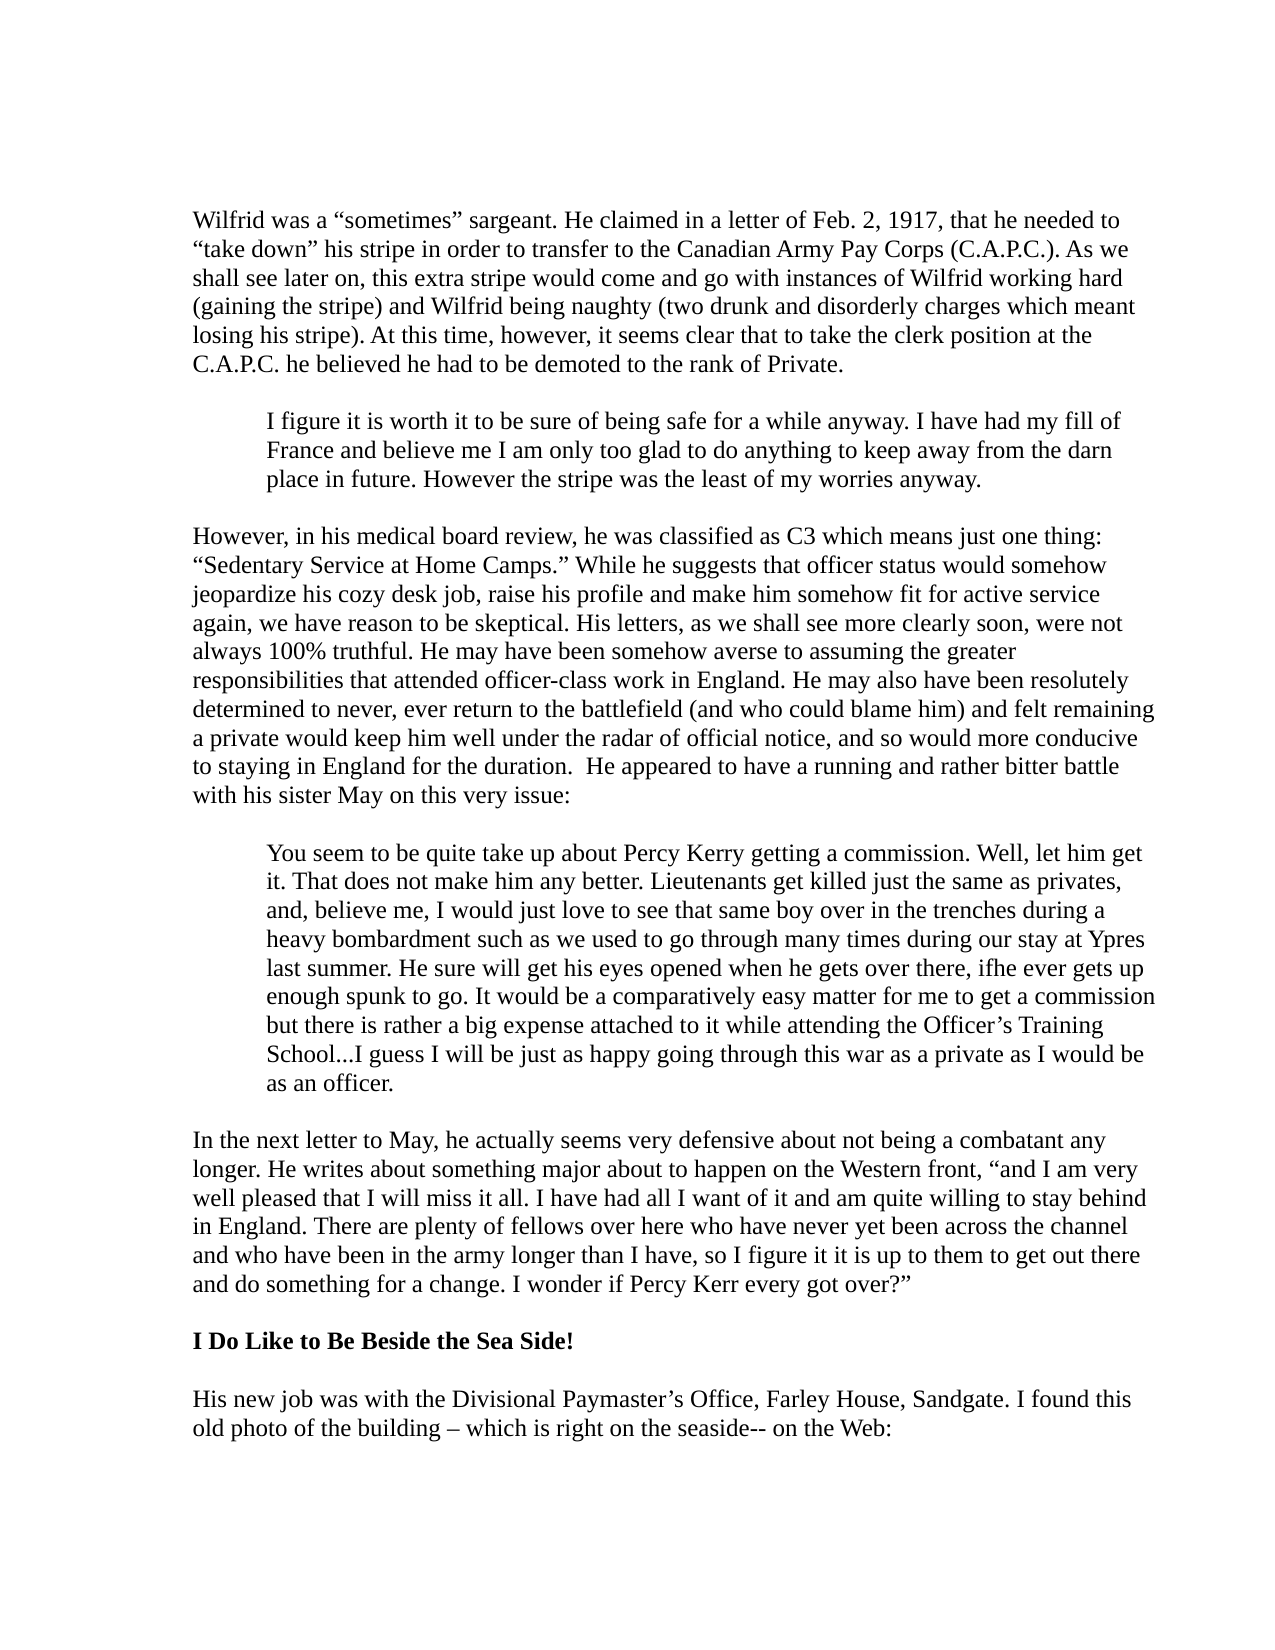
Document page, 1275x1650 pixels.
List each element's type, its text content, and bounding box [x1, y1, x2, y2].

text You seem to be quite take up about Percy Kerry getting a commission. Well, let him get it. That does not make him any better. Lieutenants get killed just the same as privates, and, believe me, I would just love to see that same boy over in the trenches during a heavy bombardment such as we used to go through many times during our stay at Ypres last summer. He sure will get his eyes opened when he gets over there, ifhe ever gets up enough spunk to go. It would be a comparatively easy matter for me to get a commission but there is rather a big expense attached to it while attending the Officer’s Training School...I guess I will be just as happy going through this war as a private as I would be as an officer. [266, 838, 1158, 1096]
text Wilfrid was a “sometimes” sargeant. He claimed in a letter of Feb. 2, 1917, that he needed to “take down” his stripe in order to transfer to the Canadian Army Pay Corps (C.A.P.C.). As we shall see later on, this extra stripe would come and go with instances of Wilfrid working hard (gaining the stripe) and Wilfrid being naughty (two drunk and disorderly charges which meant losing his stripe). At this time, however, it seems clear that to take the clerk position at the C.A.P.C. he believed he had to be demoted to the rank of Private. [192, 205, 1158, 378]
text His new job was with the Divisional Paymaster’s Office, Farley House, Sandgate. I found this old photo of the building – which is right on the seaside-- on the Web: [192, 1384, 1158, 1441]
text I figure it is worth it to be sure of being safe for a while anyway. I have had my fill of France and believe me I am only too glad to do anything to keep away from the darn place in future. However the stripe was the least of my worries anyway. [266, 406, 1158, 493]
text However, in his medical board review, he was classified as C3 which means just one thing: “Sedentary Service at Home Camps.” While he suggests that officer status would somehow jeopardize his cozy desk job, raise his profile and make him somehow fit for active service again, we have reason to be skeptical. His letters, as we shall see more clearly soon, were not always 100% truthful. He may have been somehow averse to assuming the greater responsibilities that attended officer-class work in England. He may also have been resolutely determined to never, ever return to the battlefield (and who could blame him) and felt remaining a private would keep him well under the radar of official notice, and so would more conducive to staying in England for the duration. He appeared to have a running and rather bitter battle with his sister May on this very issue: [192, 521, 1158, 809]
text I Do Like to Be Beside the Sea Side! [192, 1326, 1158, 1355]
text In the next letter to May, he actually seems very defensive about not being a combatant any longer. He writes about something major about to happen on the Western front, “and I am very well pleased that I will miss it all. I have had all I want of it and am quite willing to stay behind in England. There are plenty of fellows over here who have never yet been across the channel and who have been in the army longer than I have, so I figure it it is up to them to get out there and do something for a change. I wonder if Percy Kerr every got over?” [192, 1125, 1158, 1298]
